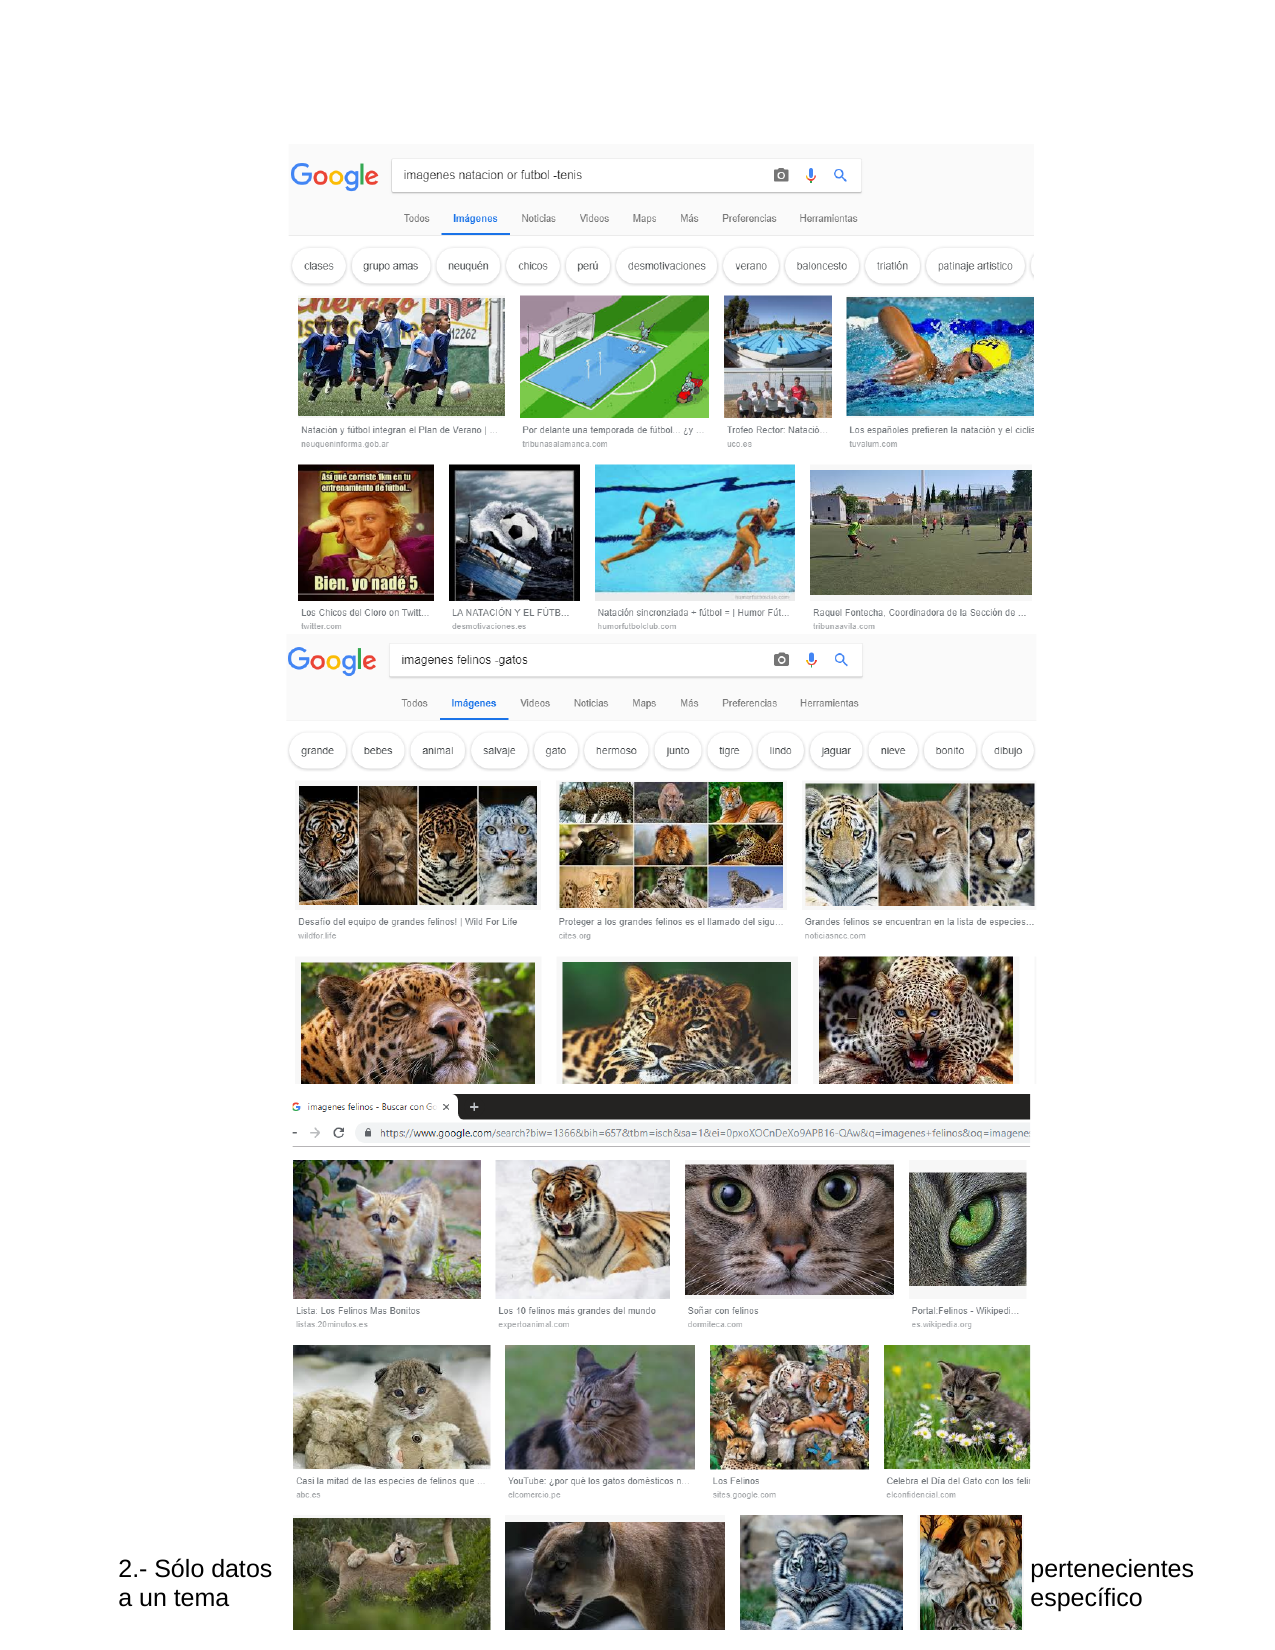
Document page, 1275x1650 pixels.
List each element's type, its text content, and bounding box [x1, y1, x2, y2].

text 2.- Sólo datos pertenecientes a un tema específico [1030, 1554, 1205, 1612]
text 2.- Sólo datos pertenecientes a un tema específico [118, 1554, 292, 1612]
